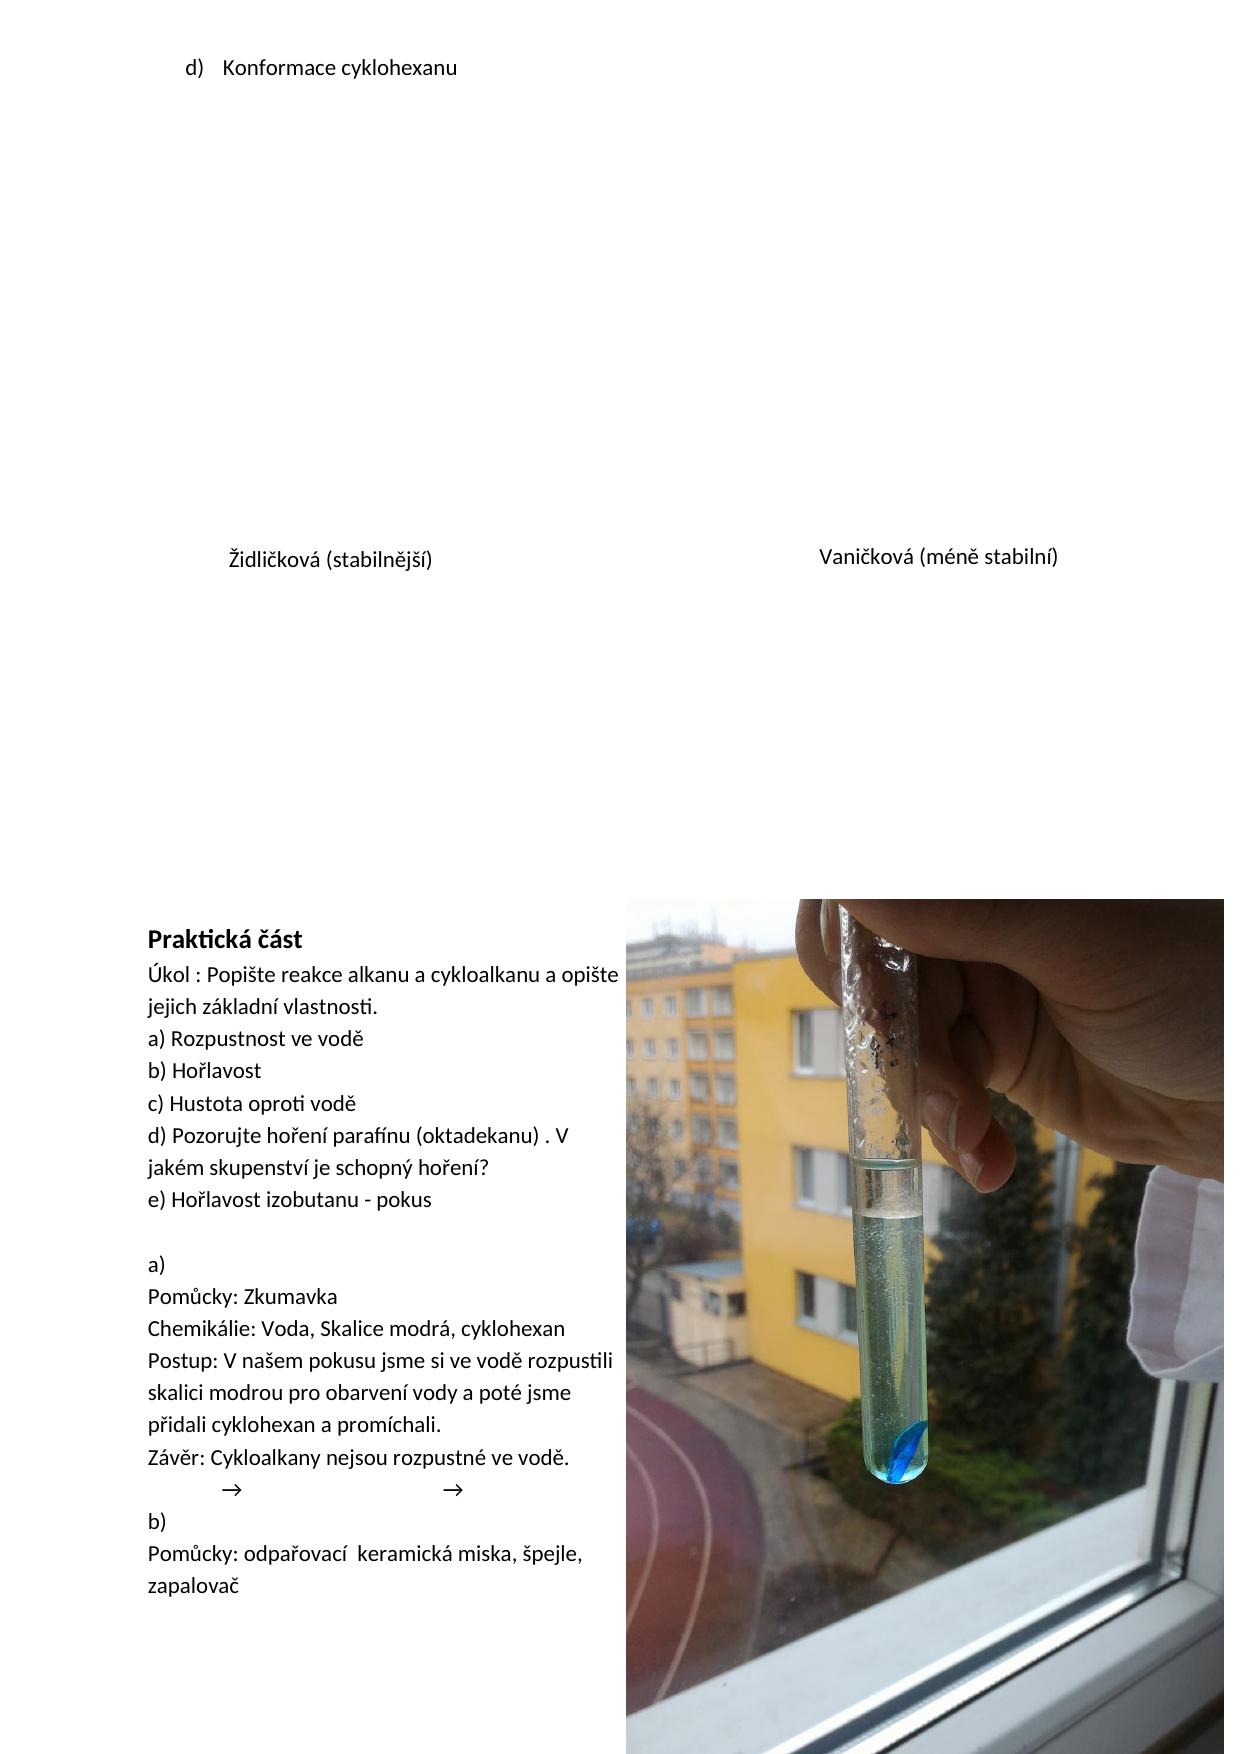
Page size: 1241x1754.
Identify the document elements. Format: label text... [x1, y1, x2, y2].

list e) Hořlavost izobutanu - pokus [148, 1185, 1093, 1213]
list c) Hustota oproti vodě [148, 1089, 1093, 1117]
list → → [148, 1475, 1093, 1503]
list d) Pozorujte hoření parafínu (oktadekanu) . V jakém skupenství je schopný hoření? [148, 1121, 1093, 1181]
list Postup: V našem pokusu jsme si ve vodě rozpustili skalici modrou pro obarvení vody a poté jsme přidali cyklohexan a promíchali. [148, 1346, 1093, 1439]
list b) [148, 1507, 1093, 1535]
list a) Rozpustnost ve vodě [148, 1024, 1093, 1052]
list Pomůcky: odpařovací keramická miska, špejle, zapalovač [148, 1539, 1093, 1599]
list Závěr: Cykloalkany nejsou rozpustné ve vodě. [148, 1443, 1093, 1471]
list Pomůcky: Zkumavka [148, 1282, 1093, 1310]
list Konformace cyklohexanu [185, 53, 1093, 81]
list Úkol : Popište reakce alkanu a cykloalkanu a opište jejich základní vlastnosti. [148, 960, 1093, 1020]
list a) [148, 1250, 1093, 1278]
list Chemikálie: Voda, Skalice modrá, cyklohexan [148, 1314, 1093, 1342]
list b) Hořlavost [148, 1057, 1093, 1084]
list Praktická část [148, 922, 1093, 955]
